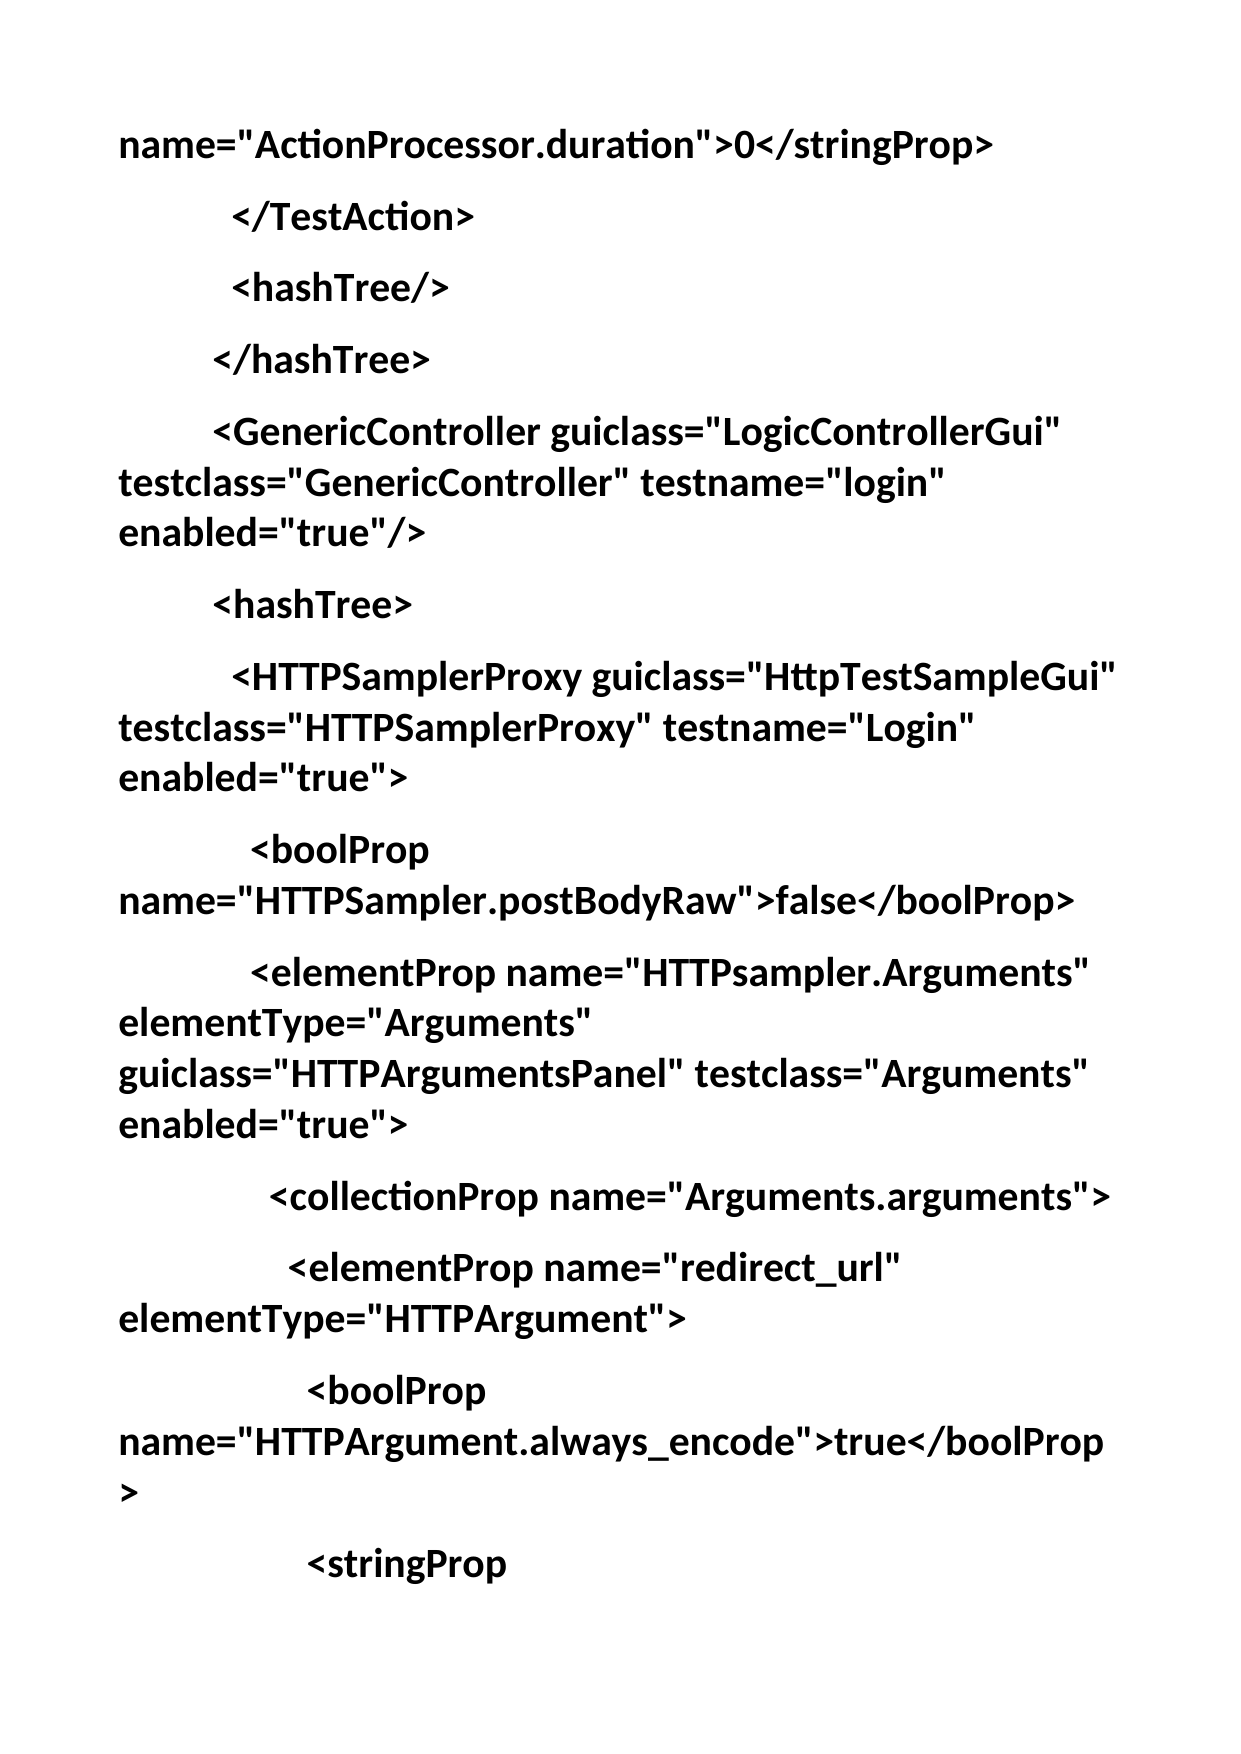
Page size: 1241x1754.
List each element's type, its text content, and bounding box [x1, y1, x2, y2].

text <GenericController guiclass="LogicControllerGui" testclass="GenericController" testname="login" enabled="true"/> [118, 405, 1122, 557]
text <hashTree/> [118, 261, 1122, 312]
text <boolProp name="HTTPSampler.postBodyRaw">false</boolProp> [118, 823, 1122, 925]
text <boolProp name="HTTPArgument.always_encode">true</boolProp> [118, 1364, 1122, 1516]
text <stringProp [118, 1537, 1122, 1588]
text <collectionProp name="Arguments.arguments"> [118, 1170, 1122, 1221]
text <elementProp name="HTTPsampler.Arguments" elementType="Arguments" guiclass="HTTPArgumentsPanel" testclass="Arguments" enabled="true"> [118, 946, 1122, 1149]
text <elementProp name="redirect_url" elementType="HTTPArgument"> [118, 1241, 1122, 1343]
text name="ActionProcessor.duration">0</stringProp> [118, 118, 1122, 169]
text </TestAction> [118, 190, 1122, 241]
text <hashTree> [118, 578, 1122, 629]
text </hashTree> [118, 333, 1122, 384]
text <HTTPSamplerProxy guiclass="HttpTestSampleGui" testclass="HTTPSamplerProxy" testname="Login" enabled="true"> [118, 650, 1122, 802]
